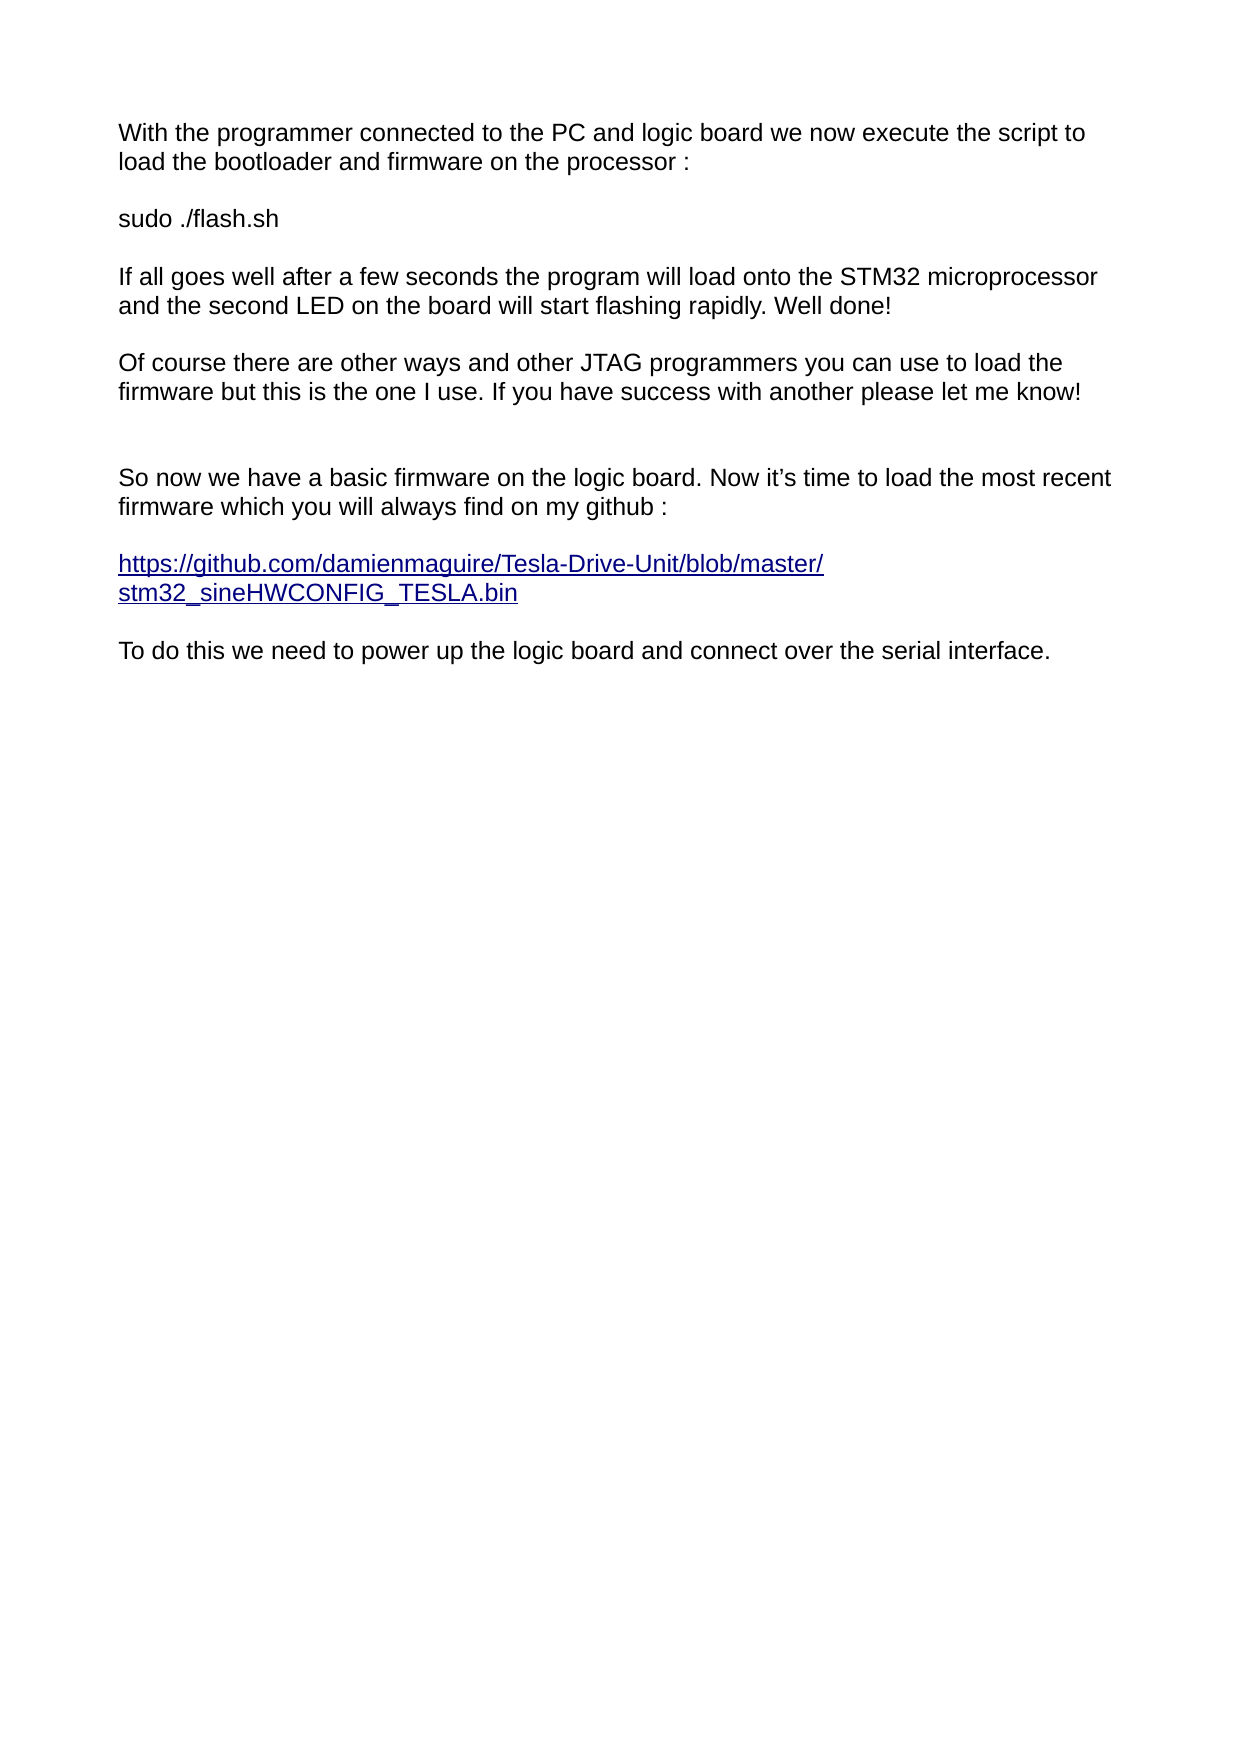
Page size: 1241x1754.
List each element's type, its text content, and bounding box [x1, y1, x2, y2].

text https://github.com/damienmaguire/Tesla-Drive-Unit/blob/master/stm32_sineHWCONFIG_TESLA.bin [118, 549, 1122, 607]
text Of course there are other ways and other JTAG programmers you can use to load the firmware but this is the one I use. If you have success with another please let me know! [118, 348, 1122, 406]
text To do this we need to power up the logic board and connect over the serial interface. [118, 636, 1122, 664]
text If all goes well after a few seconds the program will load onto the STM32 microprocessor and the second LED on the board will start flashing rapidly. Well done! [118, 262, 1122, 319]
text With the programmer connected to the PC and logic board we now execute the script to load the bootloader and firmware on the processor : [118, 118, 1122, 176]
text sudo ./flash.sh [118, 204, 1122, 233]
text So now we have a basic firmware on the logic board. Now it’s time to load the most recent firmware which you will always find on my github : [118, 463, 1122, 521]
